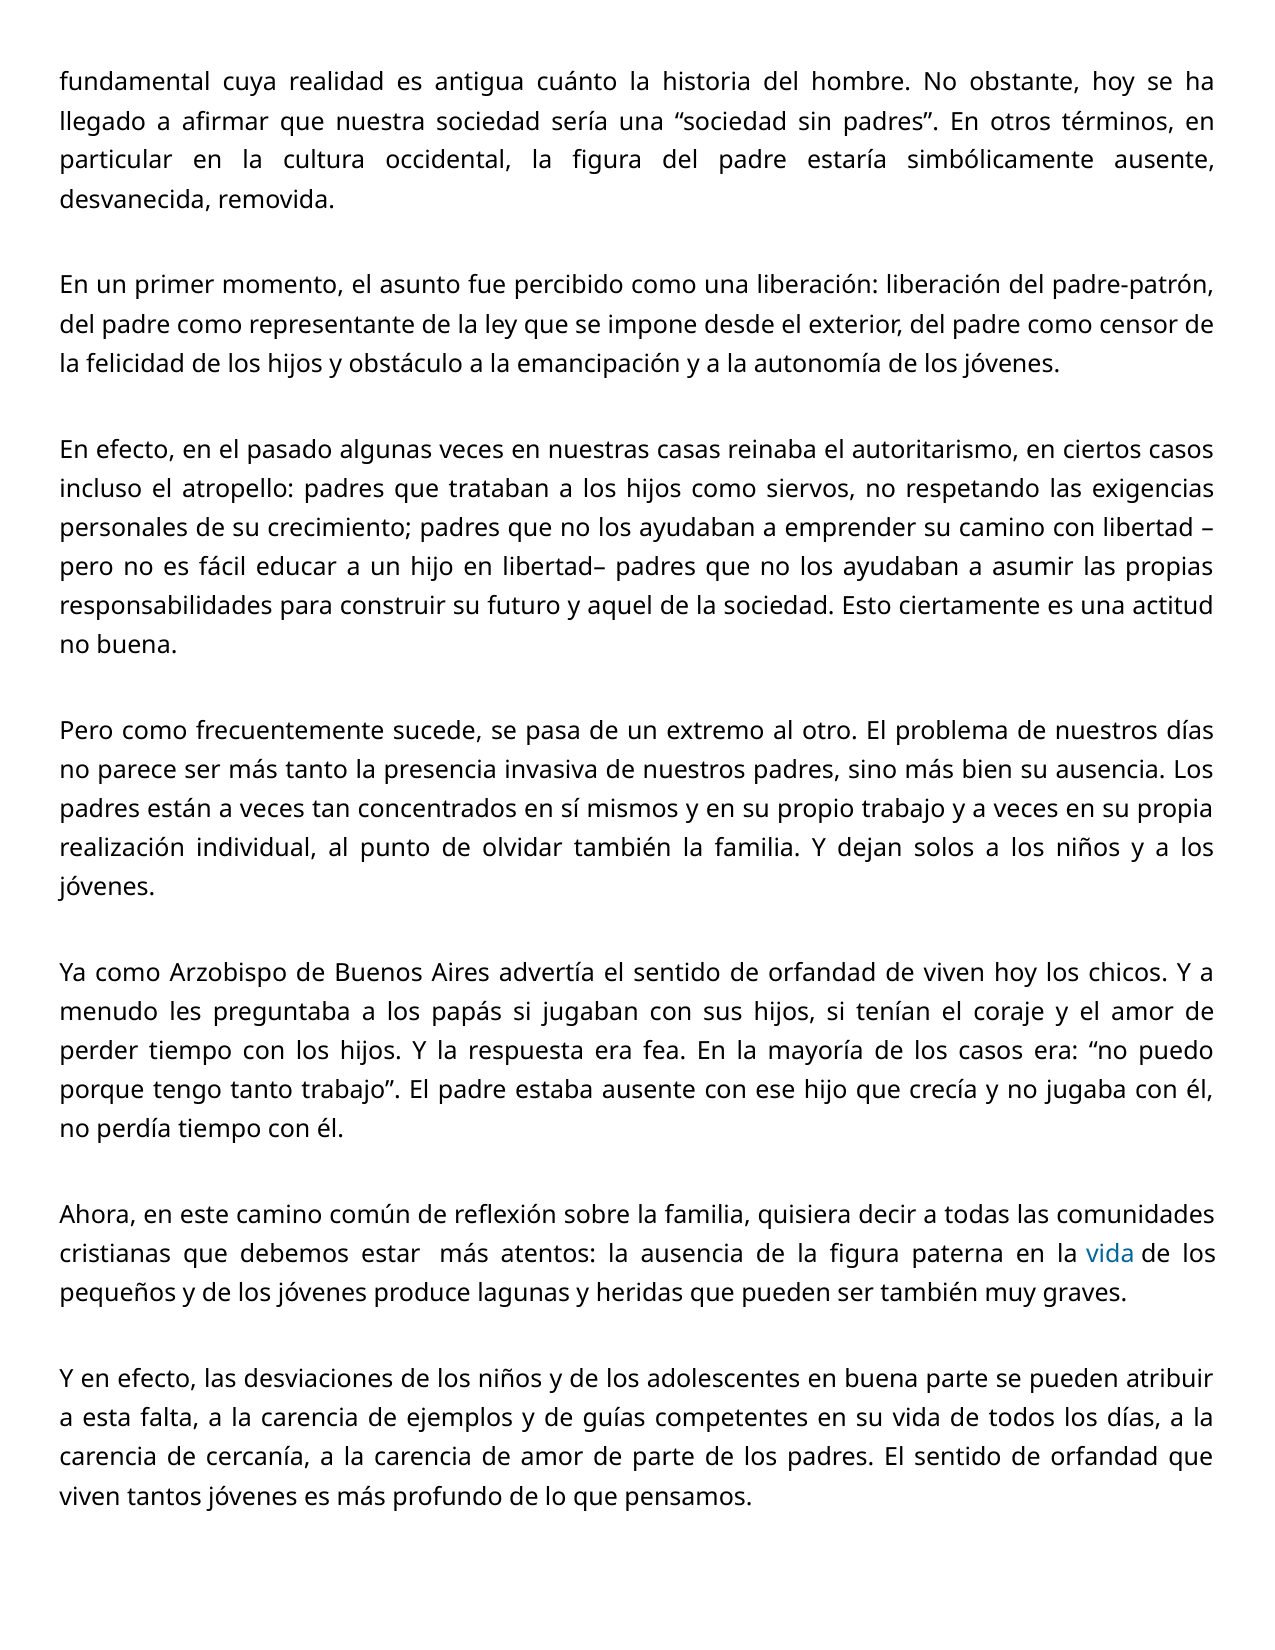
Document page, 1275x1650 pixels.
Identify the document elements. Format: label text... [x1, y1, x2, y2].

text Ya como Arzobispo de Buenos Aires advertía el sentido de orfandad de viven hoy los chicos. Y a menudo les preguntaba a los papás si jugaban con sus hijos, si tenían el coraje y el amor de perder tiempo con los hijos. Y la respuesta era fea. En la mayoría de los casos era: “no puedo porque tengo tanto trabajo”. El padre estaba ausente con ese hijo que crecía y no jugaba con él, no perdía tiempo con él. [59, 950, 1216, 1145]
text Y en efecto, las desviaciones de los niños y de los adolescentes en buena parte se pueden atribuir a esta falta, a la carencia de ejemplos y de guías competentes en su vida de todos los días, a la carencia de cercanía, a la carencia de amor de parte de los padres. El sentido de orfandad que viven tantos jóvenes es más profundo de lo que pensamos. [59, 1356, 1216, 1512]
text En efecto, en el pasado algunas veces en nuestras casas reinaba el autoritarismo, en ciertos casos incluso el atropello: padres que trataban a los hijos como siervos, no respetando las exigencias personales de su crecimiento; padres que no los ayudaban a emprender su camino con libertad –pero no es fácil educar a un hijo en libertad– padres que no los ayudaban a asumir las propias responsabilidades para construir su futuro y aquel de la sociedad. Esto ciertamente es una actitud no buena. [59, 426, 1216, 661]
text Pero como frecuentemente sucede, se pasa de un extremo al otro. El problema de nuestros días no parece ser más tanto la presencia invasiva de nuestros padres, sino más bien su ausencia. Los padres están a veces tan concentrados en sí mismos y en su propio trabajo y a veces en su propia realización individual, al punto de olvidar también la familia. Y dejan solos a los niños y a los jóvenes. [59, 707, 1216, 903]
text fundamental cuya realidad es antigua cuánto la historia del hombre. No obstante, hoy se ha llegado a afirmar que nuestra sociedad sería una “sociedad sin padres”. En otros términos, en particular en la cultura occidental, la figura del padre estaría simbólicamente ausente, desvanecida, removida. [59, 59, 1216, 215]
text En un primer momento, el asunto fue percibido como una liberación: liberación del padre-patrón, del padre como representante de la ley que se impone desde el exterior, del padre como censor de la felicidad de los hijos y obstáculo a la emancipación y a la autonomía de los jóvenes. [59, 262, 1216, 379]
text Ahora, en este camino común de reflexión sobre la familia, quisiera decir a todas las comunidades cristianas que debemos estar más atentos: la ausencia de la figura paterna en la vida de los pequeños y de los jóvenes produce lagunas y heridas que pueden ser también muy graves. [59, 1192, 1216, 1309]
